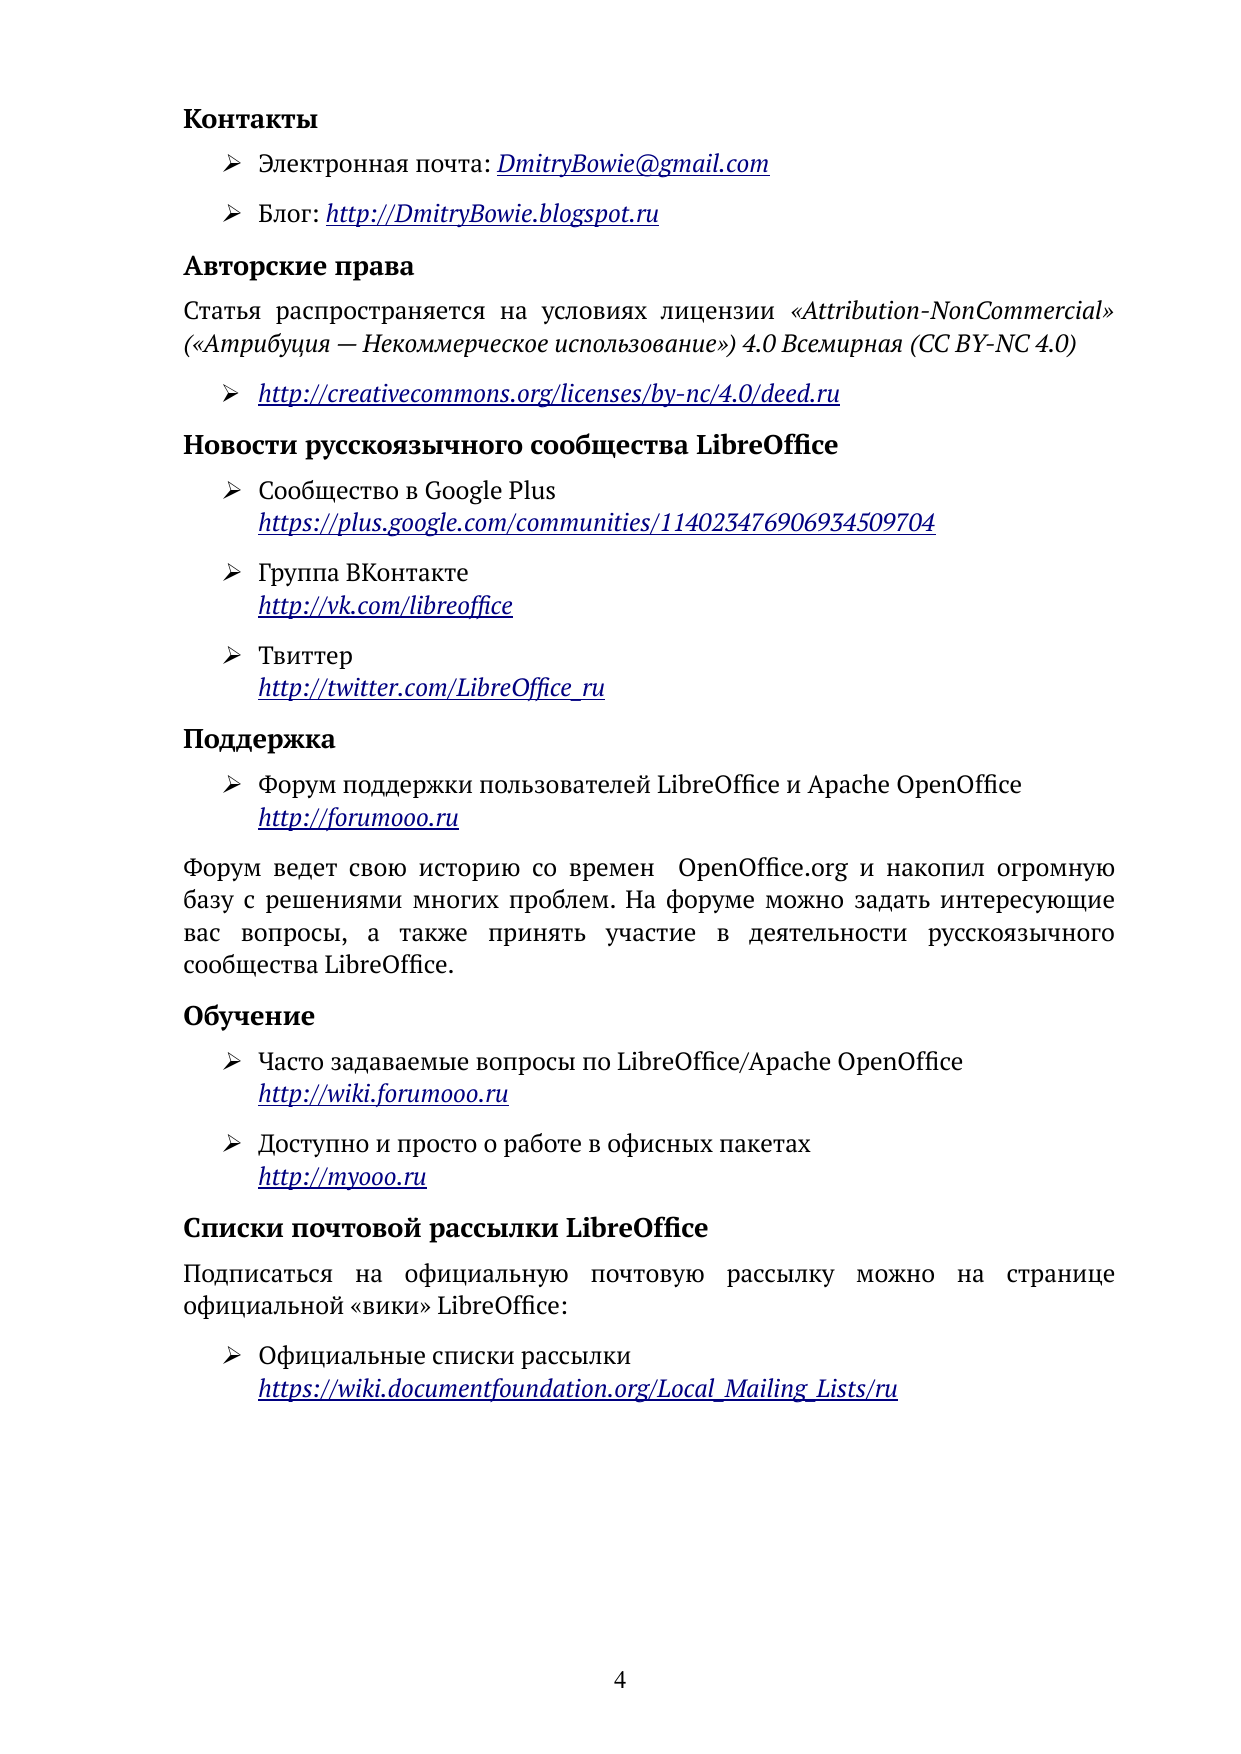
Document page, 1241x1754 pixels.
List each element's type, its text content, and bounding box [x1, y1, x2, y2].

text Новости русскоязычного сообщества LibreOffice [183, 427, 1116, 462]
list Группа ВКонтакте http://vk.com/libreoffice [221, 556, 1116, 621]
list Электронная почта: DmitryBowie@gmail.com [221, 147, 1116, 180]
text Контакты [183, 100, 1116, 136]
text Обучение [183, 998, 1116, 1033]
list Сообщество в Google Plus https://plus.google.com/communities/114023476906934509704 [221, 474, 1116, 539]
list Твиттер http://twitter.com/LibreOffice_ru [221, 639, 1116, 704]
list http://creativecommons.org/licenses/by-nc/4.0/deed.ru [221, 377, 1116, 409]
list Блог: http://DmitryBowie.blogspot.ru [221, 197, 1116, 230]
list Доступно и просто о работе в офисных пакетах http://myooo.ru [221, 1127, 1116, 1192]
text Форум ведет свою историю со времен OpenOffice.org и накопил огромную базу с решениями многих проблем. На форуме можно задать интересующие вас вопросы, а также принять участие в деятельности русскоязычного сообщества LibreOffice. [183, 851, 1116, 980]
text Списки почтовой рассылки LibreOffice [183, 1210, 1116, 1245]
text Подписаться на официальную почтовую рассылку можно на странице официальной «вики» LibreOffice: [183, 1257, 1116, 1322]
text Статья распространяется на условиях лицензии «Attribution-NonCommercial» («Атрибуция — Некоммерческое использование») 4.0 Всемирная (CC BY-NC 4.0) [183, 294, 1116, 359]
text Авторские права [183, 247, 1116, 283]
text Поддержка [183, 721, 1116, 756]
list Часто задаваемые вопросы по LibreOffice/Apache OpenOffice http://wiki.forumooo.ru [221, 1045, 1116, 1110]
list Официальные списки рассылки https://wiki.documentfoundation.org/Local_Mailing_Lists/ru [221, 1339, 1116, 1404]
list Форум поддержки пользователей LibreOffice и Apache OpenOffice http://forumooo.ru [221, 768, 1116, 833]
